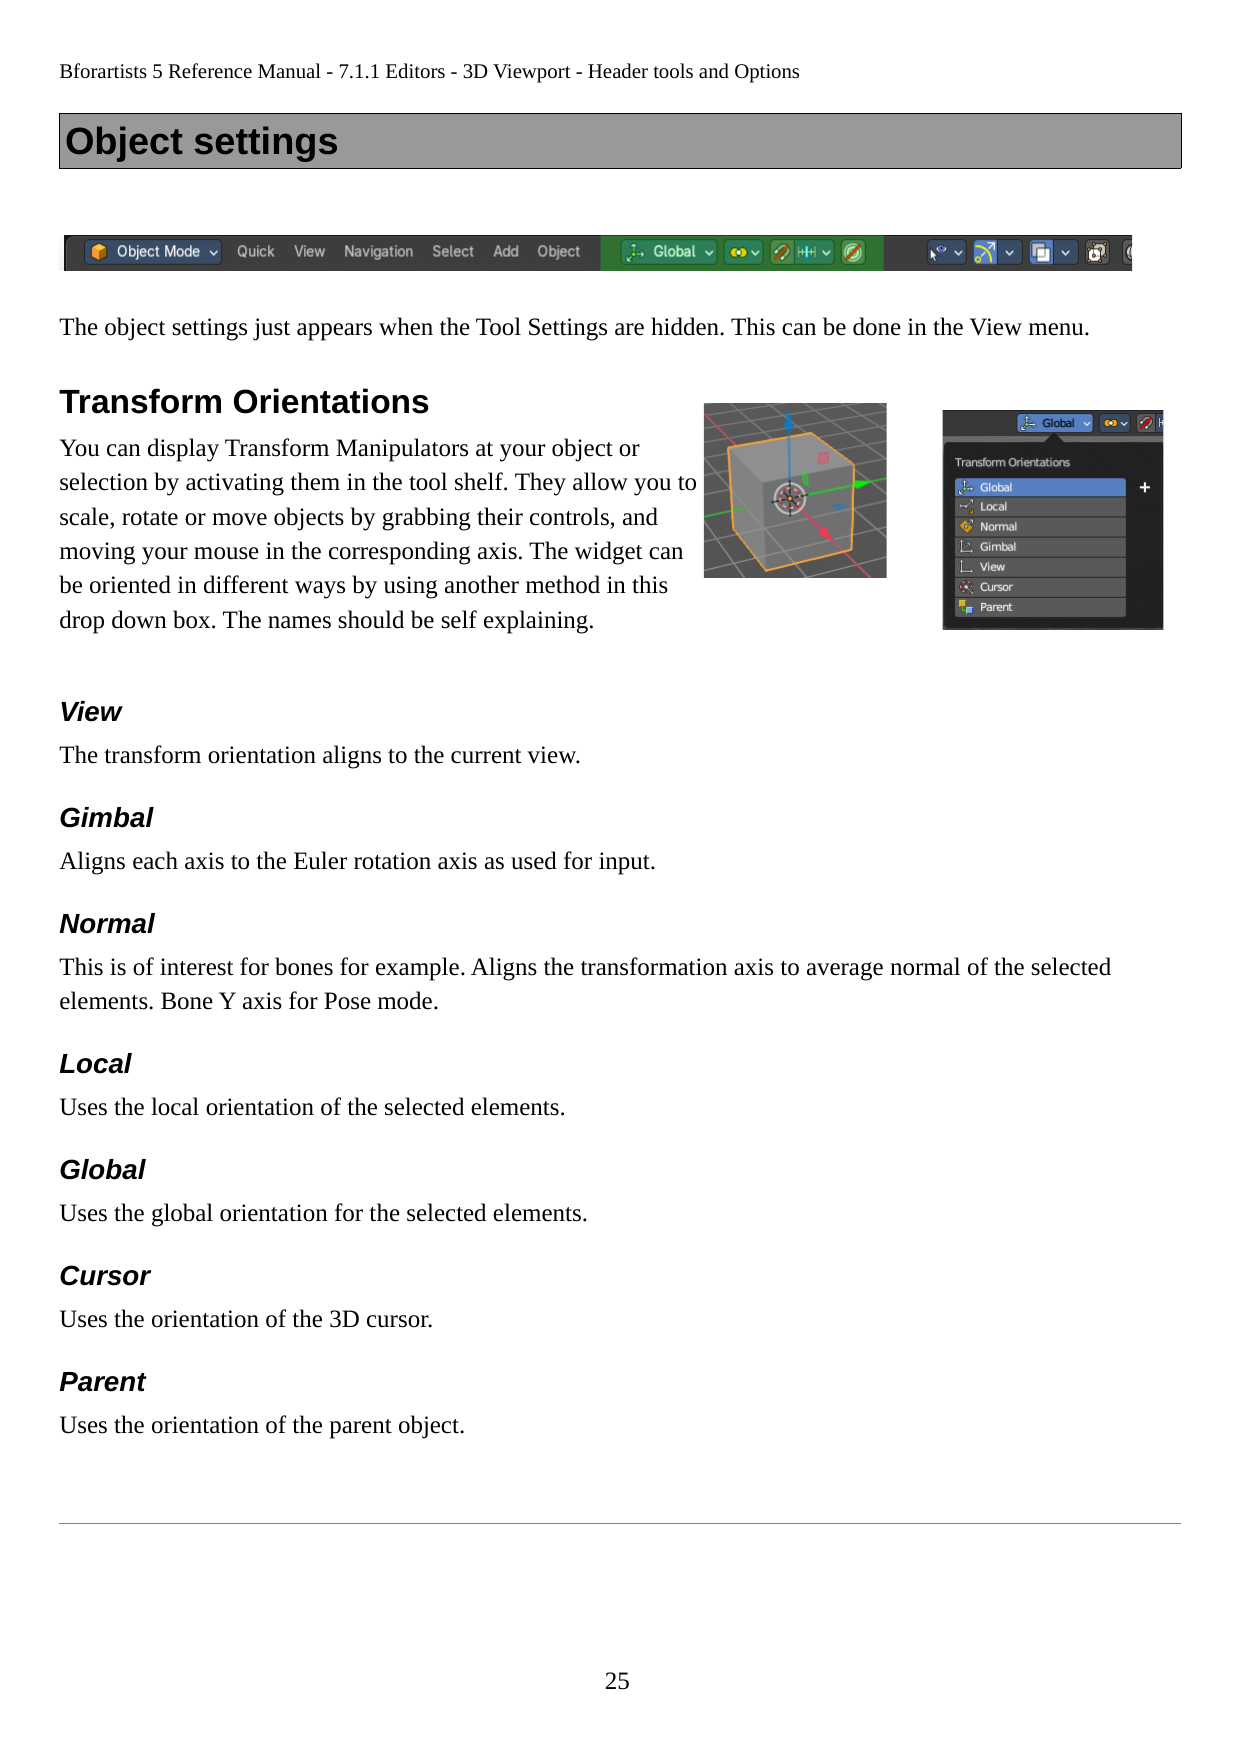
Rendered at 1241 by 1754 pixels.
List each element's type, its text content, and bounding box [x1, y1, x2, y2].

text Uses the global orientation for the selected elements. [59, 1198, 1181, 1227]
text Aligns each axis to the Euler rotation axis as used for input. [59, 846, 1181, 874]
subtitle View [59, 695, 1181, 727]
subtitle Cursor [59, 1259, 1181, 1291]
subtitle Gimbal [59, 801, 1181, 833]
picture [942, 410, 1164, 630]
text The transform orientation aligns to the current view. [59, 740, 1181, 768]
picture [59, 235, 1133, 271]
text Uses the orientation of the parent object. [59, 1410, 1181, 1439]
text The object settings just appears when the Tool Settings are hidden. This can be done in the View menu. [59, 312, 1181, 340]
subtitle Parent [59, 1366, 1181, 1397]
picture [703, 403, 887, 578]
text Uses the orientation of the 3D cursor. [59, 1304, 1181, 1333]
subtitle Normal [59, 907, 1181, 939]
subtitle Transform Orientations [59, 382, 1181, 420]
subtitle Local [59, 1048, 1181, 1079]
text You can display Transform Manipulators at your object or selection by activating them in the tool shelf. They allow you to scale, rotate or move objects by grabbing their controls, and moving your mouse in the corresponding axis. The widget can be oriented in different ways by using another method in this drop down box. The names should be self explaining. [59, 433, 1181, 634]
subtitle Global [59, 1154, 1181, 1186]
table_header Object settings [60, 114, 1181, 168]
text This is of interest for bones for example. Aligns the transformation axis to average normal of the selected elements. Bone Y axis for Pose mode. [59, 952, 1181, 1015]
text Uses the local orientation of the selected elements. [59, 1092, 1181, 1121]
